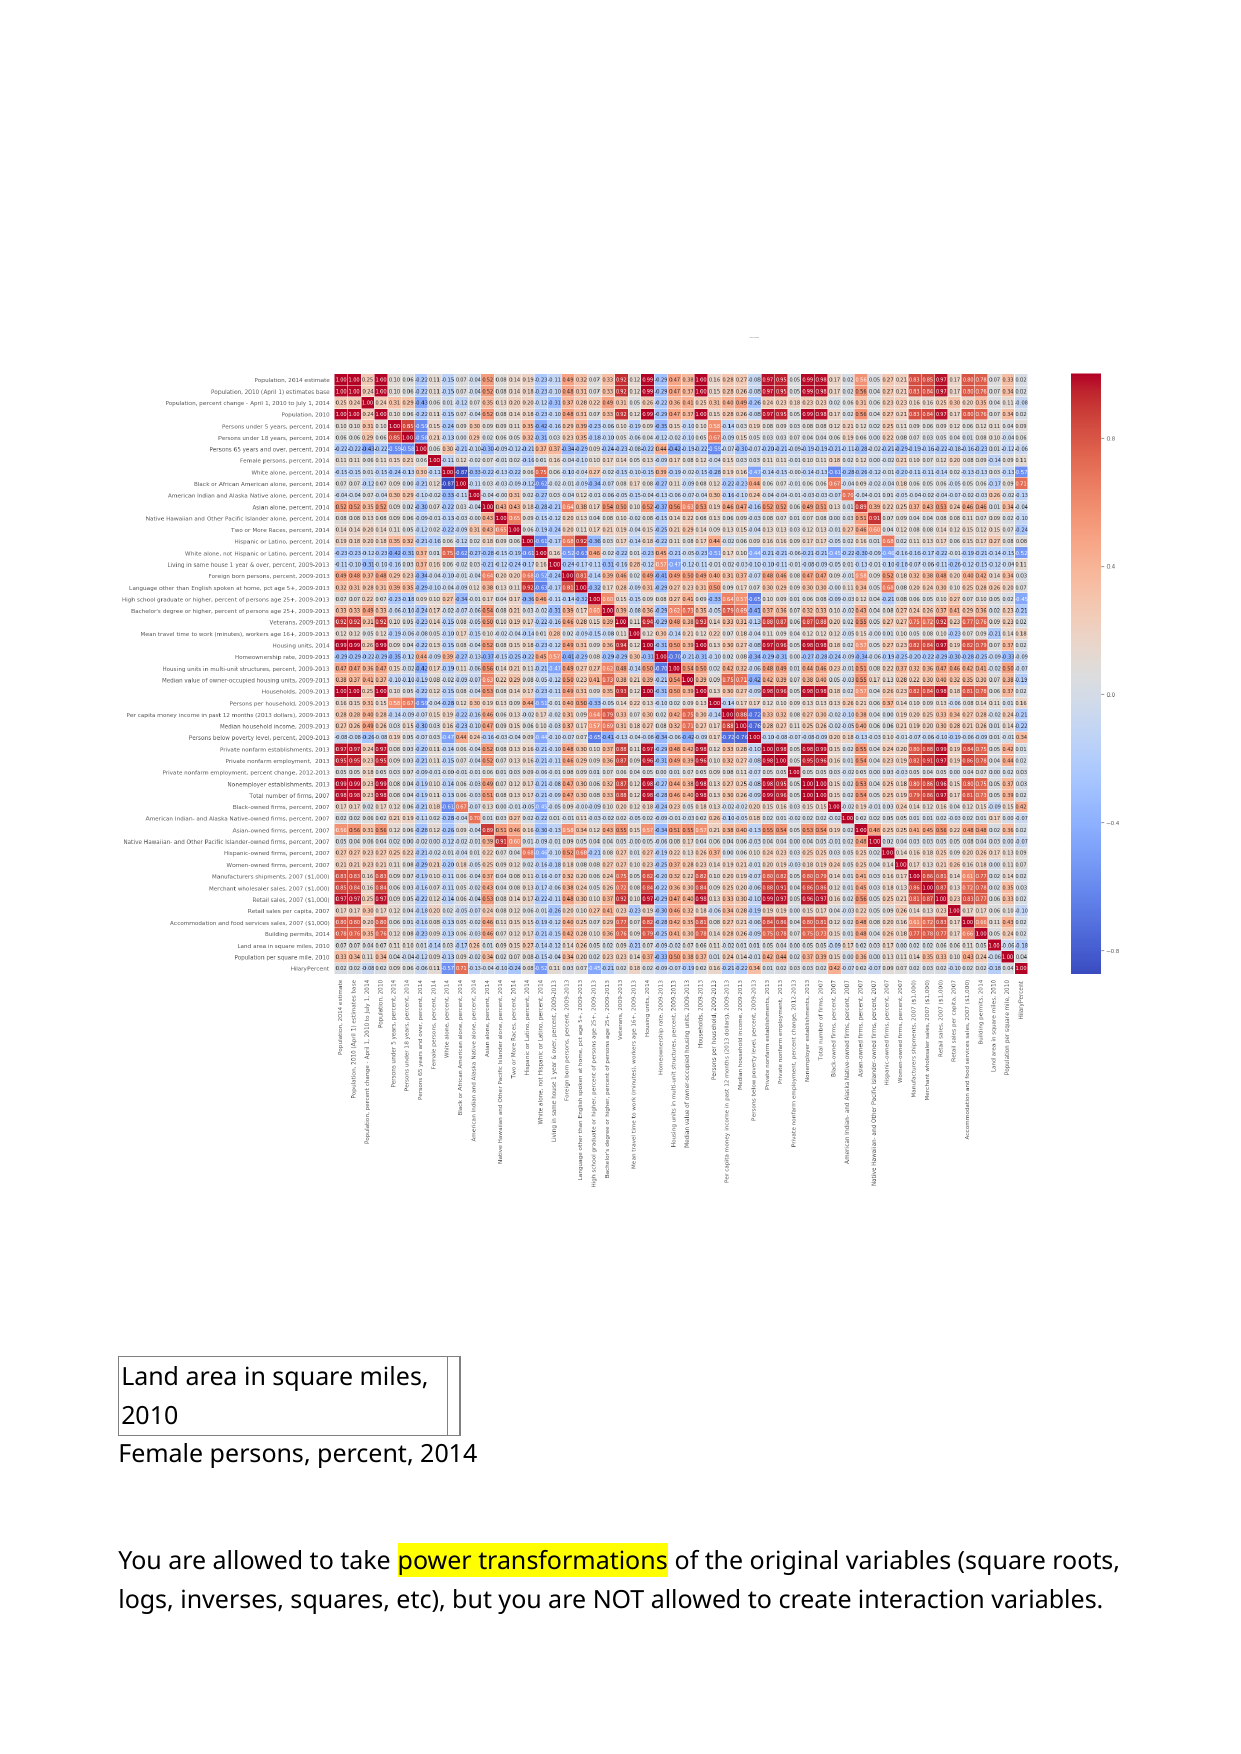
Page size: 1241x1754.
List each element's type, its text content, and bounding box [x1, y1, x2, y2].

table_header [448, 1357, 459, 1435]
text Female persons, percent, 2014 [118, 1435, 1122, 1469]
text You are allowed to take power transformations of the original variables (square roots, logs, inverses, squares, etc), but you are NOT allowed to create interaction variables. [118, 1543, 1122, 1616]
table_header Land area in square miles, 2010 [119, 1357, 447, 1435]
picture [118, 333, 1123, 1190]
